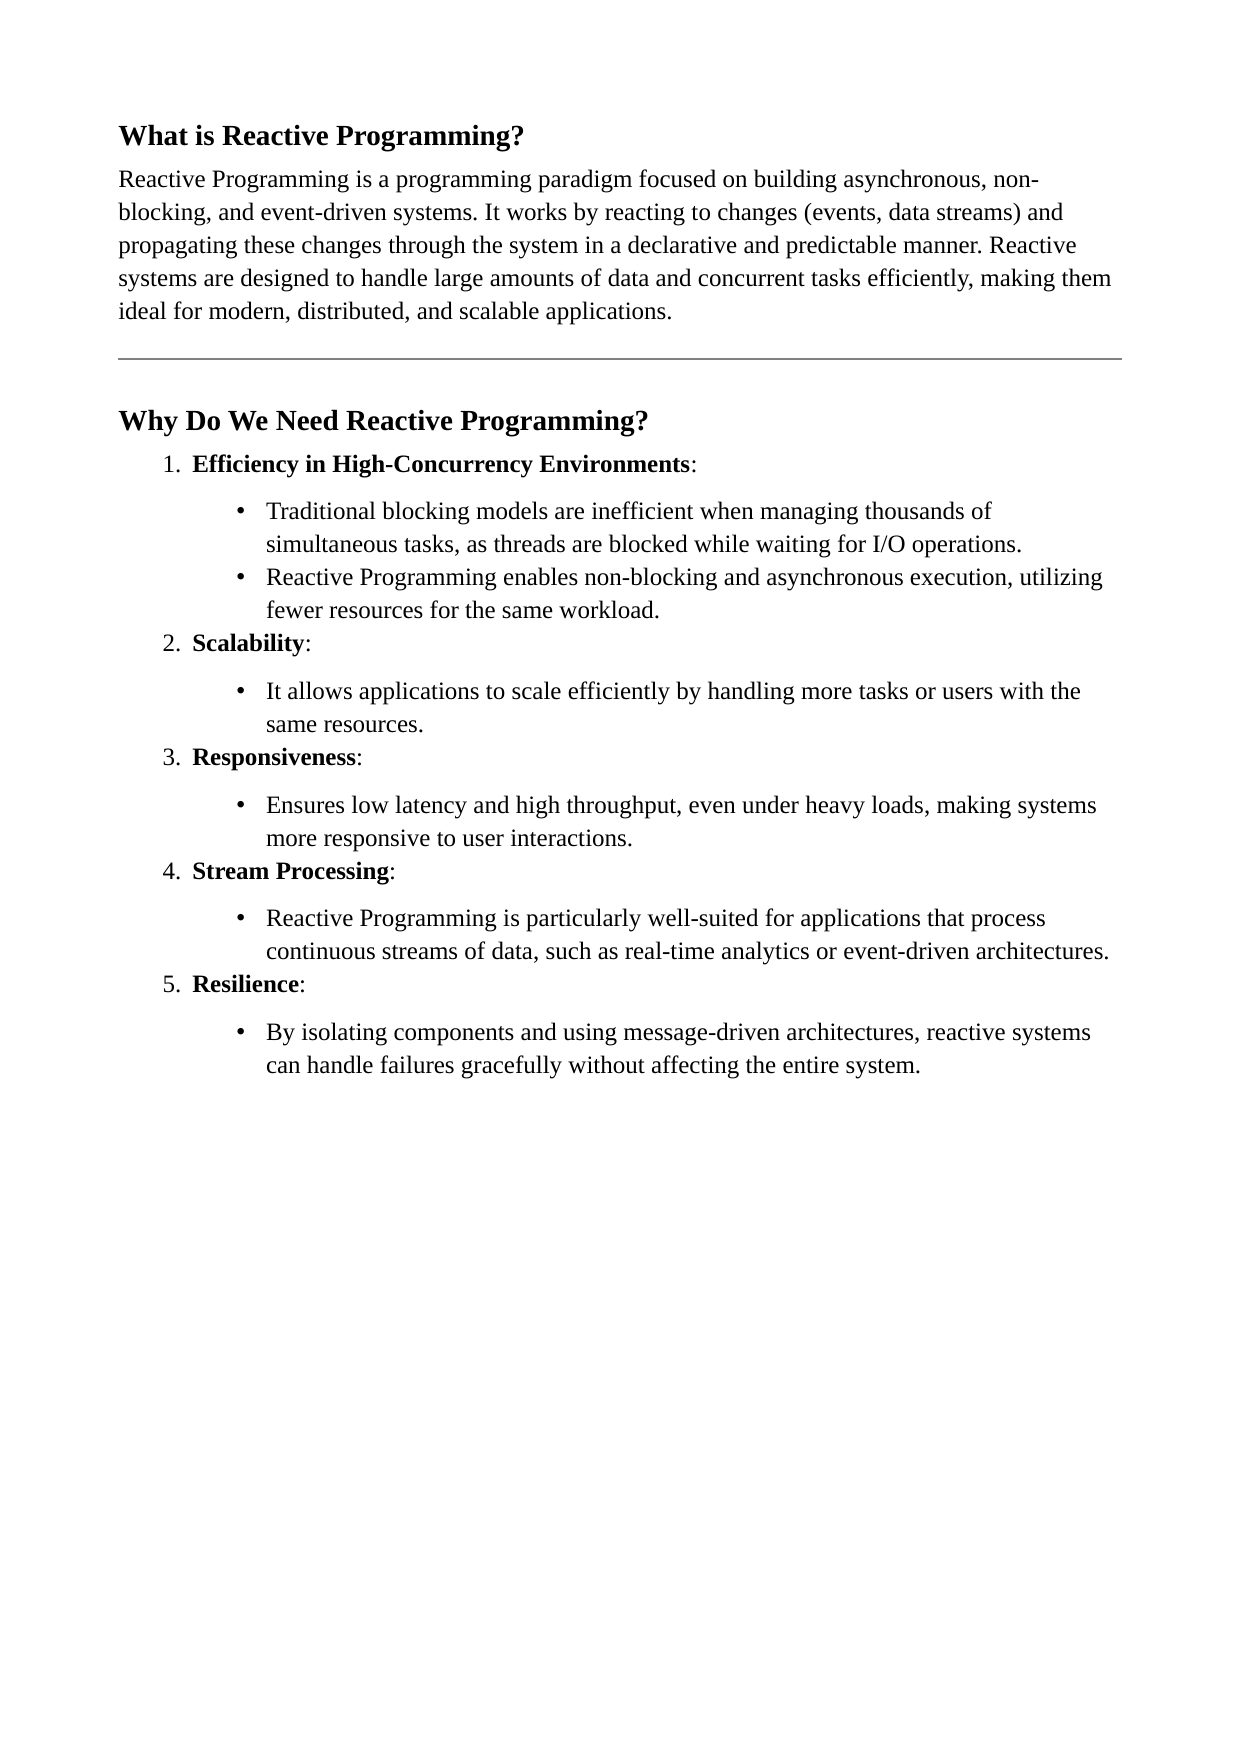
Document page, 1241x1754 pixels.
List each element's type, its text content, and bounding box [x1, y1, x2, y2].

list By isolating components and using message-driven architectures, reactive systems can handle failures gracefully without affecting the entire system. [236, 1017, 1122, 1079]
text Reactive Programming is a programming paradigm focused on building asynchronous, non-blocking, and event-driven systems. It works by reacting to changes (events, data streams) and propagating these changes through the system in a declarative and predictable manner. Reactive systems are designed to handle large amounts of data and concurrent tasks efficiently, making them ideal for modern, distributed, and scalable applications. [118, 164, 1122, 325]
list Traditional blocking models are inefficient when managing thousands of simultaneous tasks, as threads are blocked while waiting for I/O operations. [236, 496, 1122, 558]
list Resilience: [162, 969, 1122, 998]
subtitle Why Do We Need Reactive Programming? [118, 403, 1122, 436]
list Scalability: [162, 628, 1122, 657]
list Efficiency in High-Concurrency Environments: [162, 449, 1122, 477]
list Responsiveness: [162, 742, 1122, 771]
list Reactive Programming enables non-blocking and asynchronous execution, utilizing fewer resources for the same workload. [236, 562, 1122, 624]
list Reactive Programming is particularly well-suited for applications that process continuous streams of data, such as real-time analytics or event-driven architectures. [236, 903, 1122, 965]
list It allows applications to scale efficiently by handling more tasks or users with the same resources. [236, 676, 1122, 738]
list Stream Processing: [162, 856, 1122, 884]
list Ensures low latency and high throughput, even under heavy loads, making systems more responsive to user interactions. [236, 790, 1122, 851]
subtitle What is Reactive Programming? [118, 118, 1122, 152]
